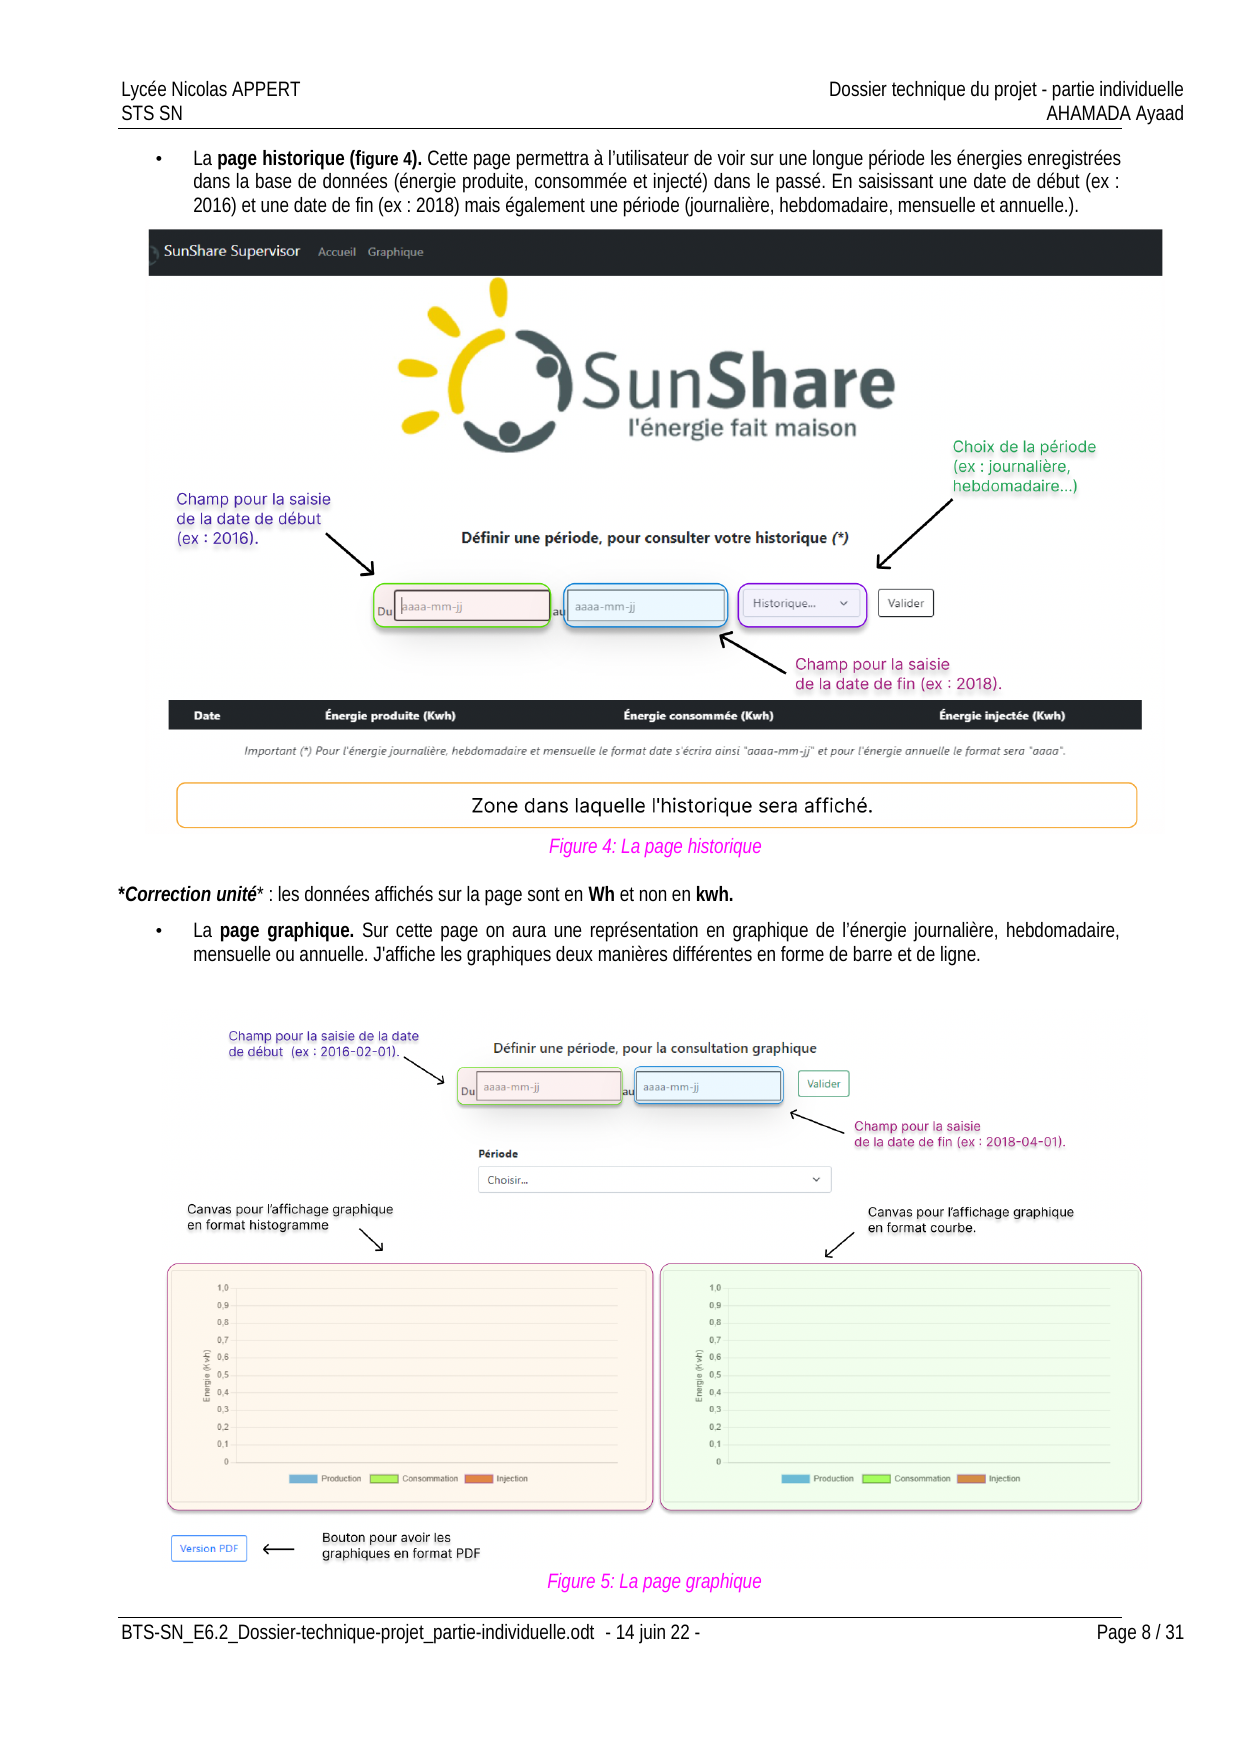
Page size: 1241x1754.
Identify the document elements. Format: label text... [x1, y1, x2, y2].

picture [161, 1009, 1148, 1569]
text Figure 4: La page historique [145, 834, 1165, 858]
picture [145, 226, 1166, 834]
list La page graphique. Sur cette page on aura une représentation en graphique de l’énergie journalière, hebdomadaire, mensuelle ou annuelle. J'affiche les graphiques deux manières différentes en forme de barre et de ligne. [156, 918, 1122, 966]
text Figure 5: La page graphique [161, 1569, 1148, 1593]
text *Correction unité* : les données affichés sur la page sont en Wh et non en kwh. [118, 229, 1122, 906]
list La page historique (figure 4). Cette page permettra à l’utilisateur de voir sur une longue période les énergies enregistrées dans la base de données (énergie produite, consommée et injecté) dans le passé. En saisissant une date de début (ex : 2016) et une date de fin (ex : 2018) mais également une période (journalière, hebdomadaire, mensuelle et annuelle.). [156, 145, 1122, 217]
